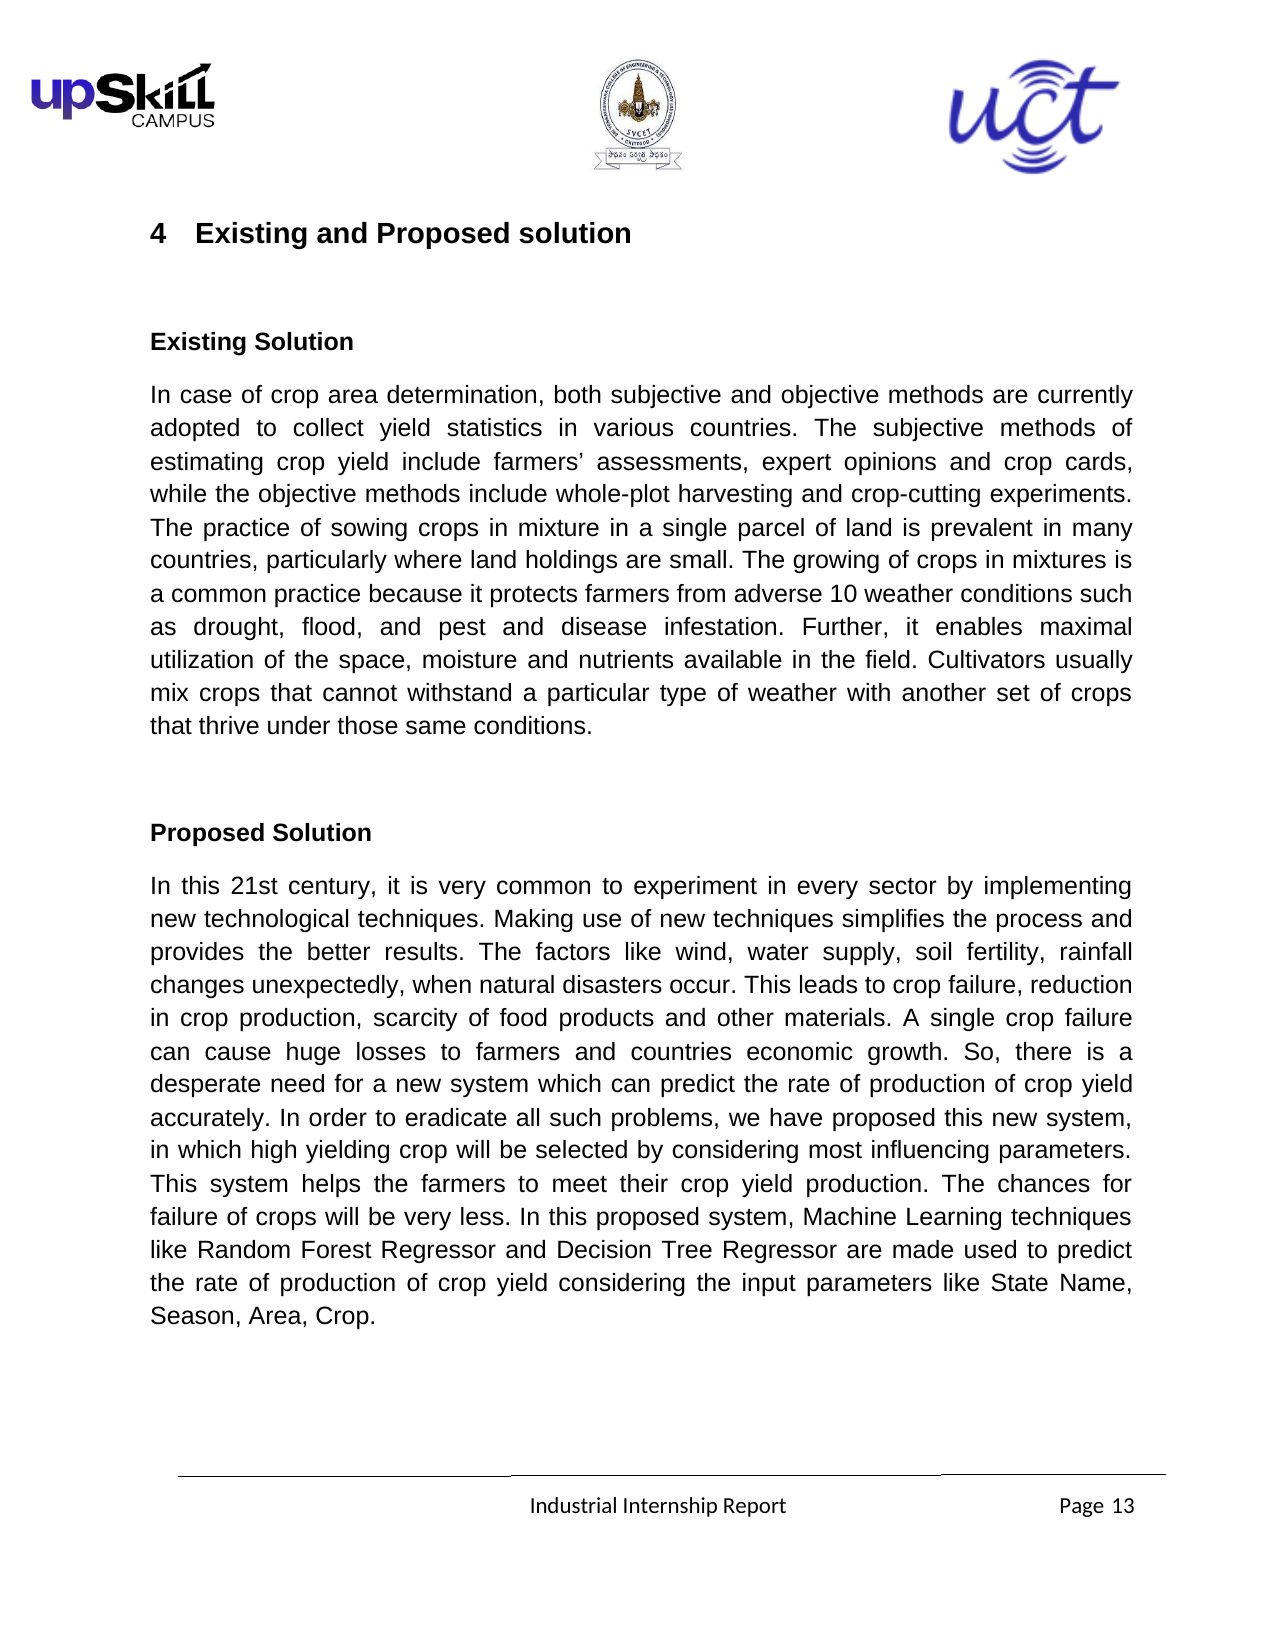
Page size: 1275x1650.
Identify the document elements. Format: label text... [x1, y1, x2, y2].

text In this 21st century, it is very common to experiment in every sector by implementing new technological techniques. Making use of new techniques simplifies the process and provides the better results. The factors like wind, water supply, soil fertility, rainfall changes unexpectedly, when natural disasters occur. This leads to crop failure, reduction in crop production, scarcity of food products and other materials. A single crop failure can cause huge losses to farmers and countries economic growth. So, there is a desperate need for a new system which can predict the rate of production of crop yield accurately. In order to eradicate all such problems, we have proposed this new system, in which high yielding crop will be selected by considering most influencing parameters. This system helps the farmers to meet their crop yield production. The chances for failure of crops will be very less. In this proposed system, Machine Learning techniques like Random Forest Regressor and Decision Tree Regressor are made used to predict the rate of production of crop yield considering the input parameters like State Name, Season, Area, Crop. [150, 871, 1134, 1329]
text Proposed Solution [150, 817, 1134, 846]
text In case of crop area determination, both subjective and objective methods are currently adopted to collect yield statistics in various countries. The subjective methods of estimating crop yield include farmers’ assessments, expert opinions and crop cards, while the objective methods include whole-plot harvesting and crop-cutting experiments. The practice of sowing crops in mixture in a single parcel of land is prevalent in many countries, particularly where land holdings are small. The growing of crops in mixtures is a common practice because it protects farmers from adverse 10 weather conditions such as drought, flood, and pest and disease infestation. Further, it enables maximal utilization of the space, moisture and nutrients available in the field. Cultivators usually mix crops that cannot withstand a particular type of weather with another set of crops that thrive under those same conditions. [150, 380, 1134, 739]
text Existing Solution [150, 327, 1134, 355]
subtitle Existing and Proposed solution [150, 216, 1134, 250]
